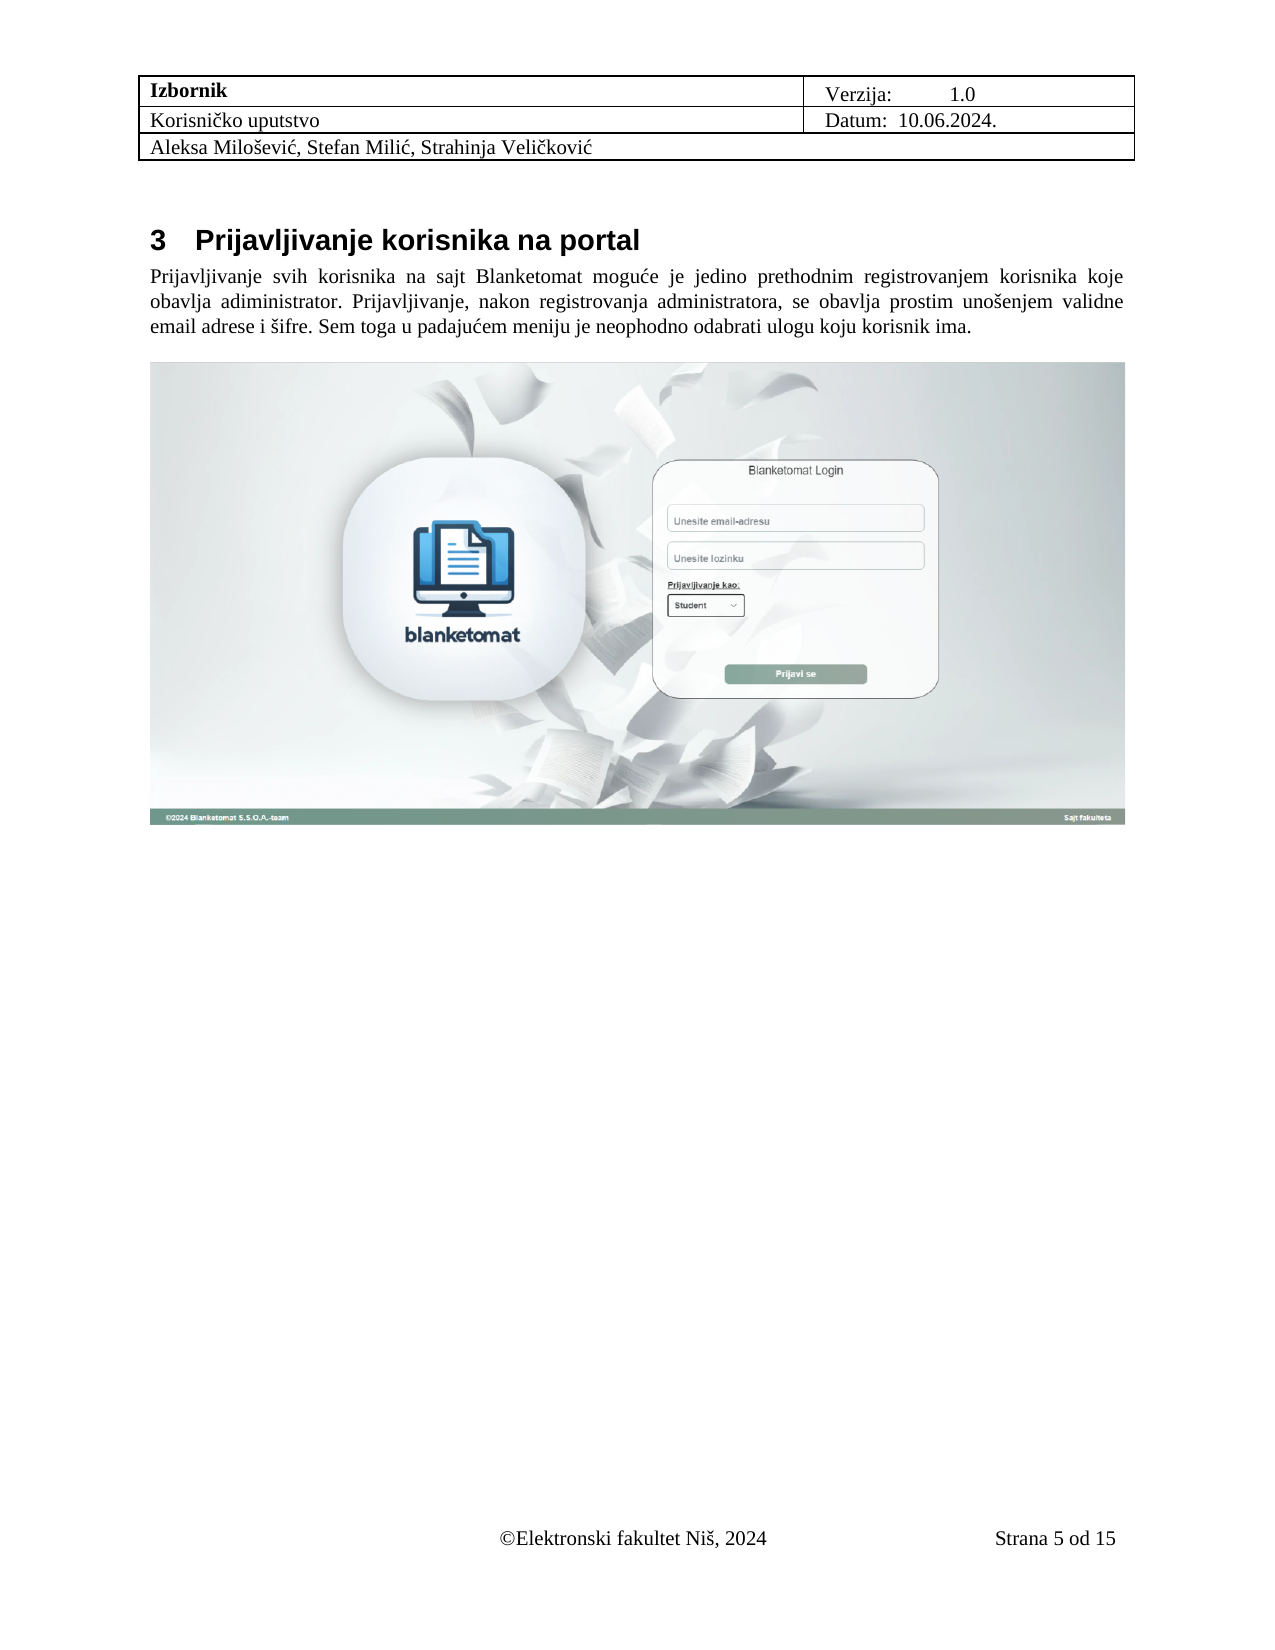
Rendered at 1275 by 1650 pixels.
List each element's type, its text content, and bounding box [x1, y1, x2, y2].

text Prijavljivanje svih korisnika na sajt Blanketomat moguće je jedino prethodnim registrovanjem korisnika koje obavlja adiministrator. Prijavljivanje, nakon registrovanja administratora, se obavlja prostim unošenjem validne email adrese i šifre. Sem toga u padajućem meniju je neophodno odabrati ulogu koju korisnik ima. [150, 263, 1125, 338]
picture [150, 362, 1125, 825]
subtitle Prijavljivanje korisnika na portal [150, 223, 1125, 256]
